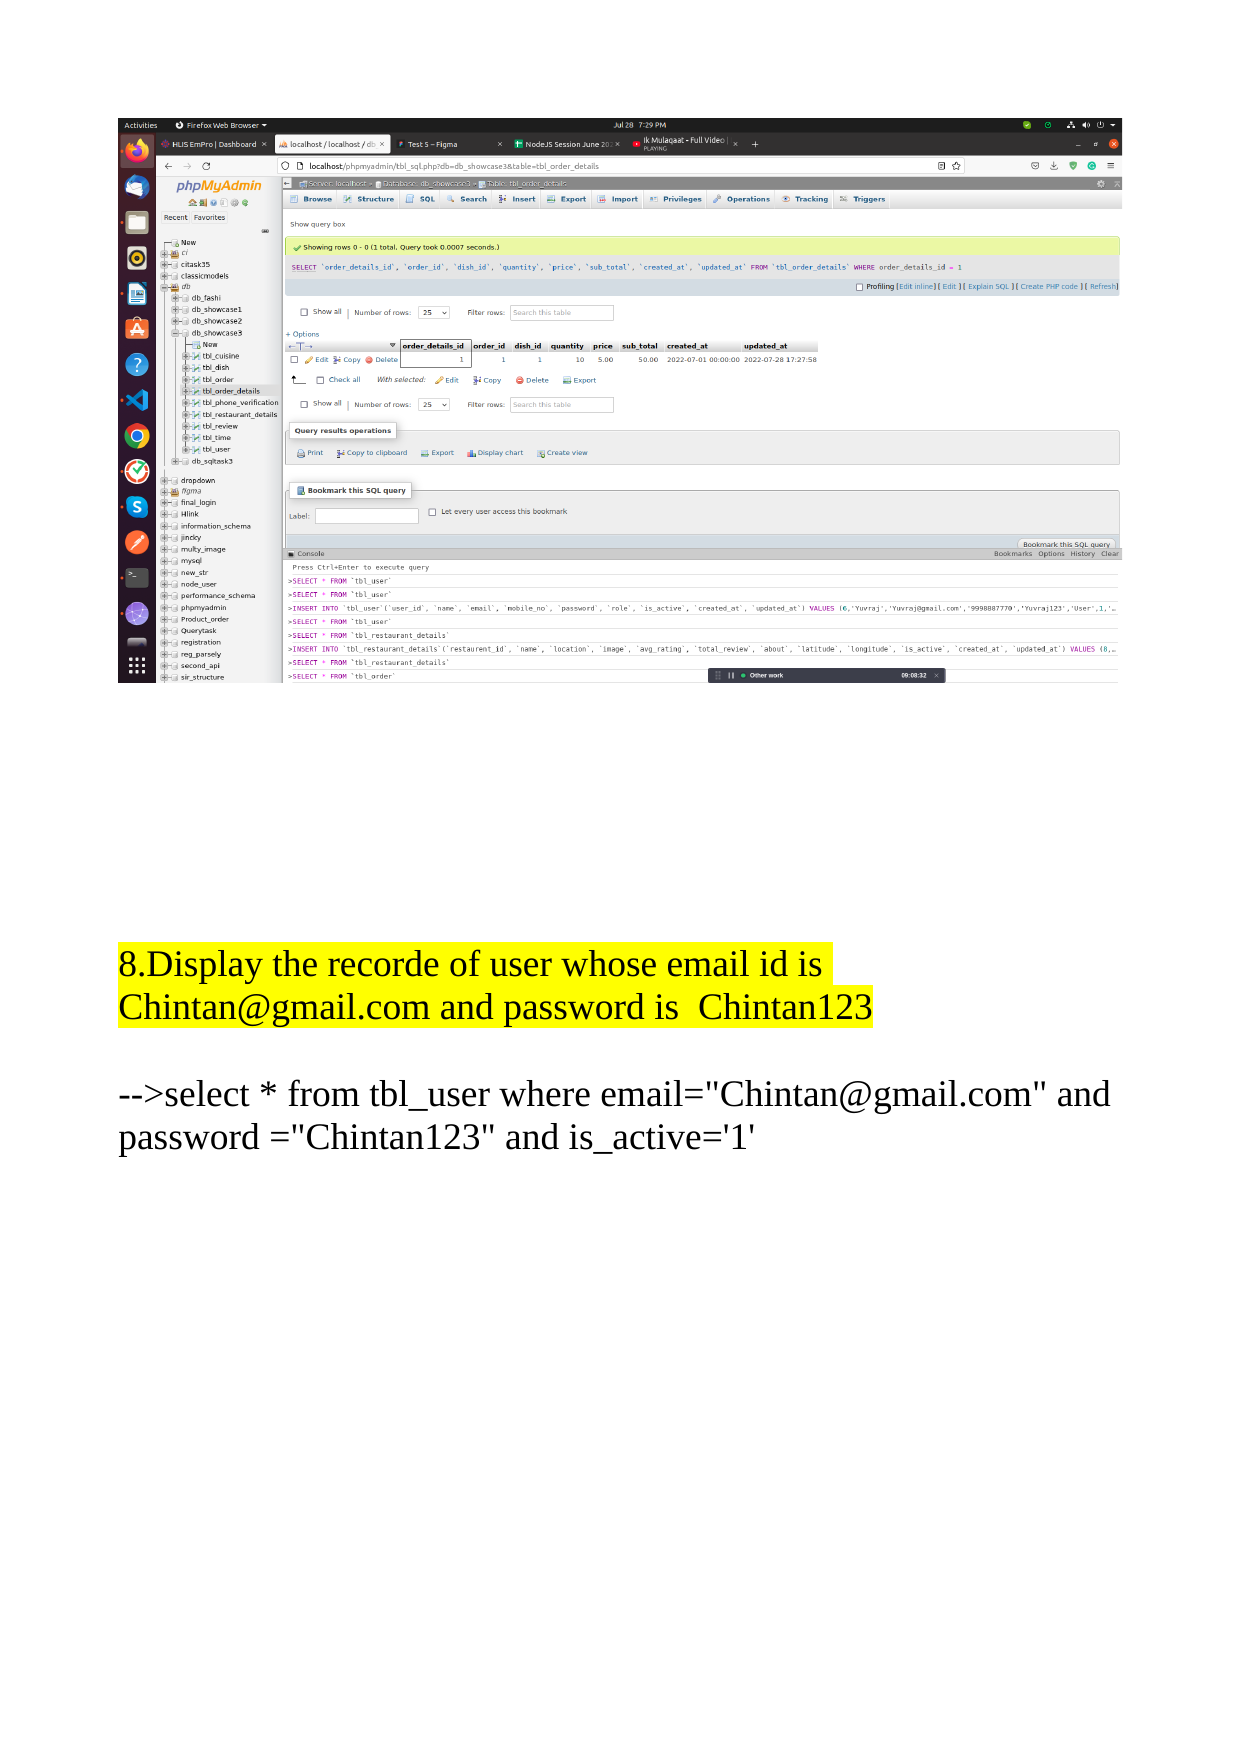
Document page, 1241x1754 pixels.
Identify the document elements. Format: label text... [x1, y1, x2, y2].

picture [118, 118, 1123, 683]
text 8.Display the recorde of user whose email id is Chintan@gmail.com and password is Chintan123 [118, 942, 1122, 1071]
text -->select * from tbl_user where email="Chintan@gmail.com" and password ="Chintan123" and is_active='1' [118, 1071, 1122, 1157]
